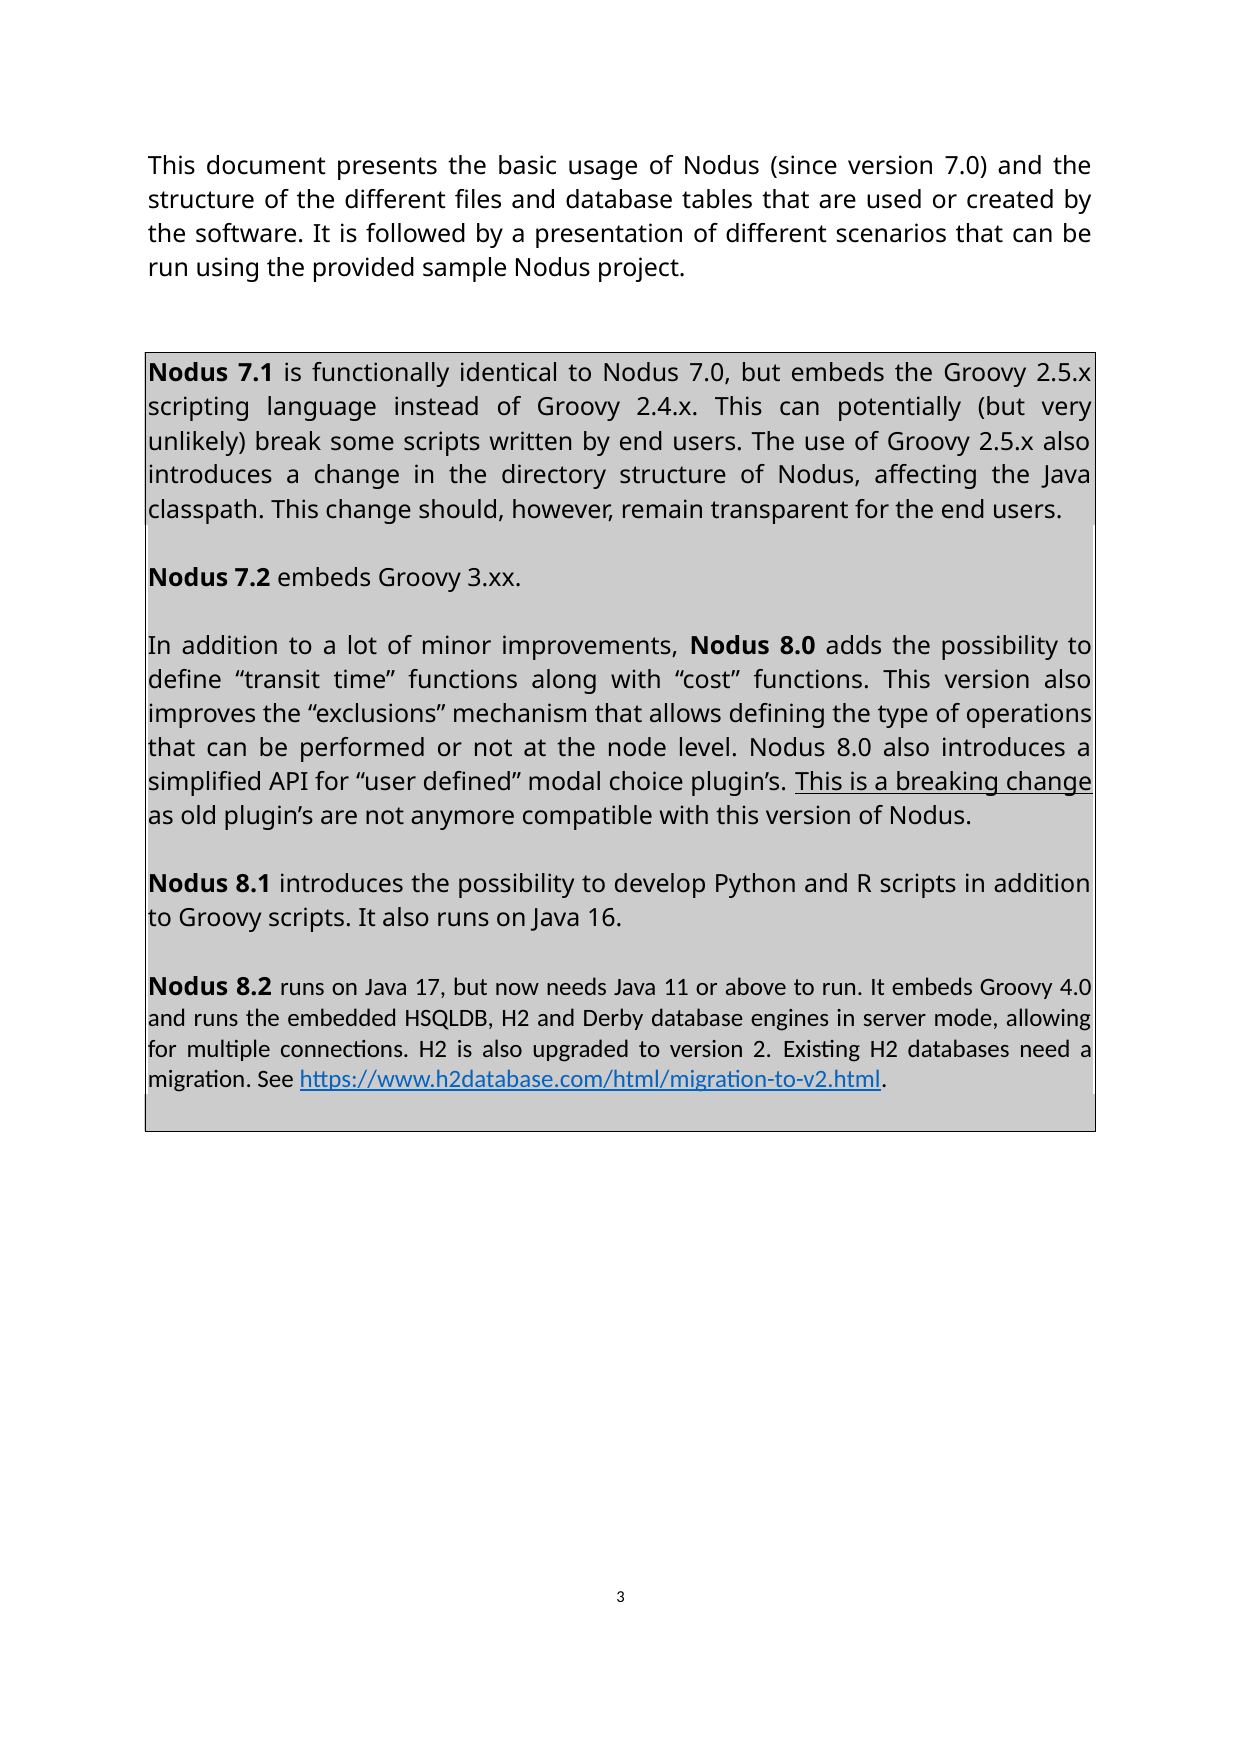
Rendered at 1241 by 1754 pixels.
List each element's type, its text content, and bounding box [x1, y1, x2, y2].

text Nodus 8.1 introduces the possibility to develop Python and R scripts in addition to Groovy scripts. It also runs on Java 16. [148, 866, 1093, 934]
text Nodus 7.2 embeds Groovy 3.xx. [148, 559, 1093, 593]
text Nodus 7.1 is functionally identical to Nodus 7.0, but embeds the Groovy 2.5.x scripting language instead of Groovy 2.4.x. This can potentially (but very unlikely) break some scripts written by end users. The use of Groovy 2.5.x also introduces a change in the directory structure of Nodus, affecting the Java classpath. This change should, however, remain transparent for the end users. [146, 353, 1095, 525]
text In addition to a lot of minor improvements, Nodus 8.0 adds the possibility to define “transit time” functions along with “cost” functions. This version also improves the “exclusions” mechanism that allows defining the type of operations that can be performed or not at the node level. Nodus 8.0 also introduces a simplified API for “user defined” modal choice plugin’s. This is a breaking change as old plugin’s are not anymore compatible with this version of Nodus. [148, 627, 1093, 832]
text This document presents the basic usage of Nodus (since version 7.0) and the structure of the different files and database tables that are used or created by the software. It is followed by a presentation of different scenarios that can be run using the provided sample Nodus project. [148, 148, 1093, 284]
text Nodus 8.2 runs on Java 17, but now needs Java 11 or above to run. It embeds Groovy 4.0 and runs the embedded HSQLDB, H2 and Derby database engines in server mode, allowing for multiple connections. H2 is also upgraded to version 2. Existing H2 databases need a migration. See https://www.h2database.com/html/migration-to-v2.html. [148, 968, 1093, 1091]
